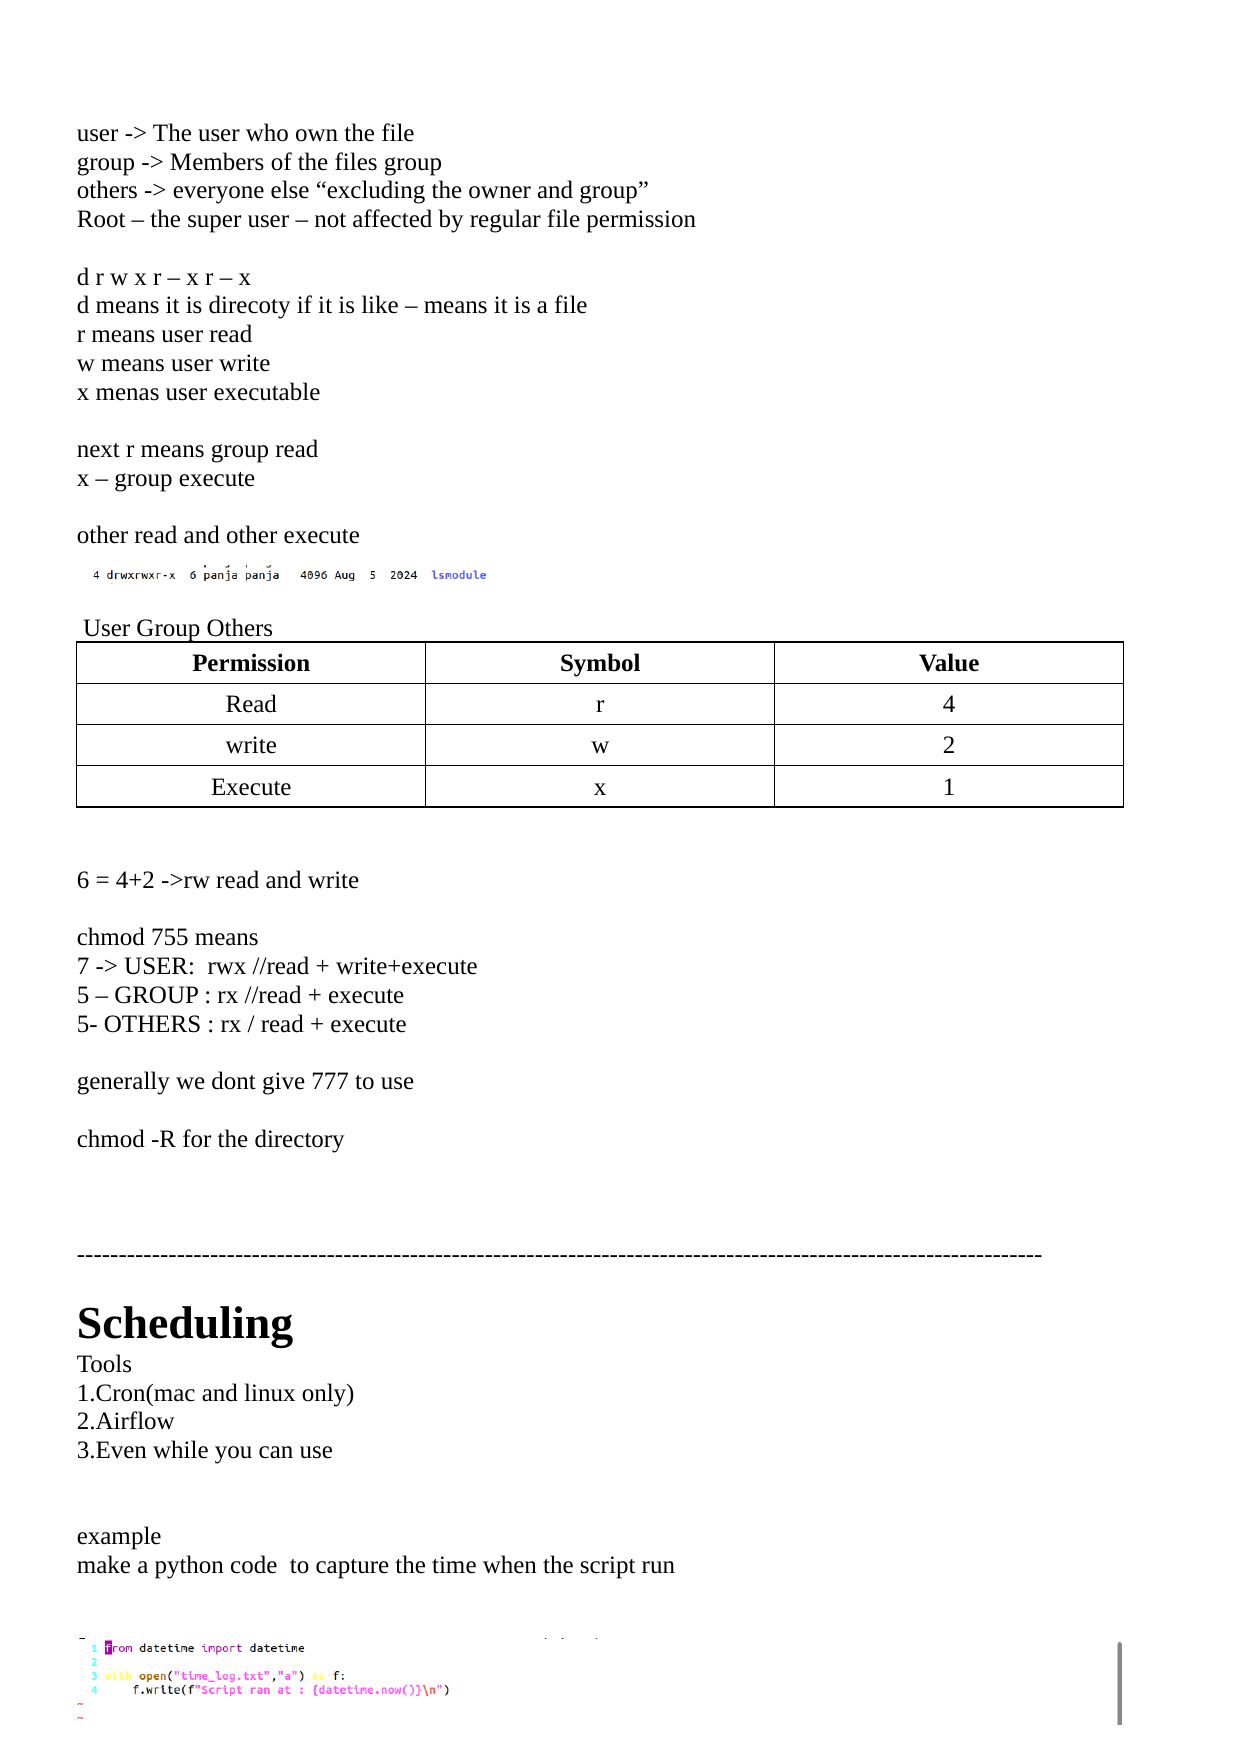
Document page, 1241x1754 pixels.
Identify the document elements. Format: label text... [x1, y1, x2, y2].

table_cell x [426, 766, 774, 806]
table_header Symbol [426, 643, 774, 683]
text 7 -> USER: rwx //read + write+execute [77, 951, 1123, 980]
picture [78, 565, 1125, 573]
picture [76, 1638, 1124, 1686]
text others -> everyone else “excluding the owner and group” [77, 176, 1123, 204]
text 1.Cron(mac and linux only) [77, 1378, 1123, 1406]
table_cell Read [77, 684, 425, 724]
text chmod 755 means [77, 922, 1123, 951]
text Root – the super user – not affected by regular file permission [77, 204, 1123, 233]
text 5 – GROUP : rx //read + execute [77, 980, 1123, 1009]
text d means it is direcoty if it is like – means it is a file [77, 291, 1123, 319]
table_cell 2 [775, 725, 1123, 765]
text 5- OTHERS : rx / read + execute [77, 1009, 1123, 1037]
table_header Value [775, 643, 1123, 683]
text d r w x r – x r – x [77, 262, 1123, 291]
text generally we dont give 777 to use [77, 1066, 1123, 1095]
table_header Permission [77, 643, 425, 683]
text 3.Even while you can use [77, 1435, 1123, 1464]
text example [77, 1521, 1123, 1550]
text make a python code to capture the time when the script run [77, 1550, 1123, 1579]
text chmod -R for the directory [77, 1124, 1123, 1152]
text x menas user executable [77, 377, 1123, 406]
text -------------------------------------------------------------------------------------------------------------------- [77, 1239, 1123, 1267]
text 6 = 4+2 ->rw read and write [77, 865, 1123, 894]
text Scheduling [77, 1296, 1123, 1349]
text w means user write [77, 348, 1123, 377]
text r means user read [77, 319, 1123, 348]
text Tools [77, 1349, 1123, 1378]
text other read and other execute [77, 521, 1123, 549]
table_cell 4 [775, 684, 1123, 724]
text 2.Airflow [77, 1406, 1123, 1435]
table_cell write [77, 725, 425, 765]
text user -> The user who own the file [77, 118, 1123, 147]
text User Group Others [77, 613, 1123, 641]
text group -> Members of the files group [77, 147, 1123, 176]
text x – group execute [77, 463, 1123, 492]
text next r means group read [77, 434, 1123, 463]
table_cell Execute [77, 766, 425, 806]
table_cell r [426, 684, 774, 724]
table_cell w [426, 725, 774, 765]
table_cell 1 [775, 766, 1123, 806]
